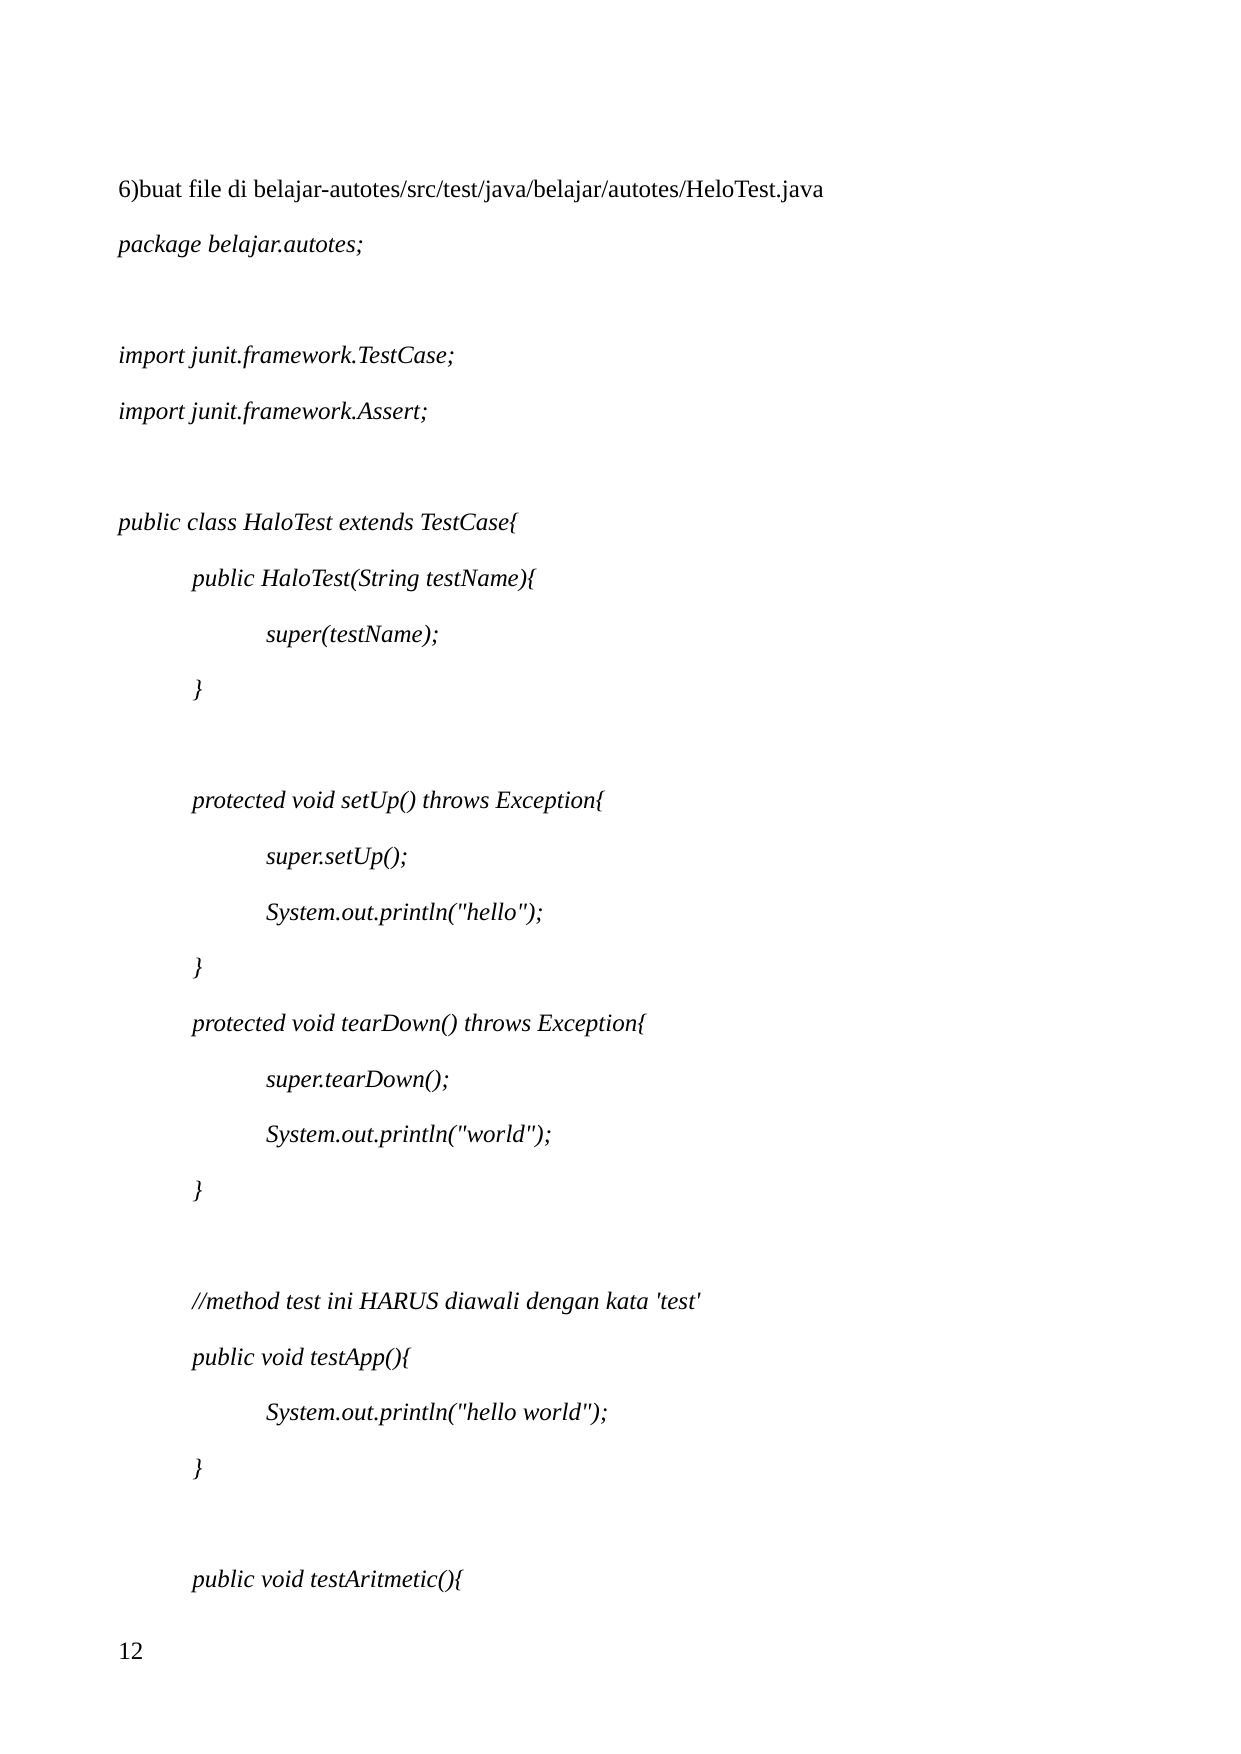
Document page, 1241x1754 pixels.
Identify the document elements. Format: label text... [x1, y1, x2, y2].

text public void testApp(){ [118, 1342, 1122, 1371]
text System.out.println("hello"); [118, 897, 1122, 926]
text public void testAritmetic(){ [118, 1564, 1122, 1593]
list buat file di belajar-autotes/src/test/java/belajar/autotes/HeloTest.java [118, 174, 1122, 202]
text System.out.println("world"); [118, 1119, 1122, 1148]
text public class HaloTest extends TestCase{ [118, 507, 1122, 536]
text protected void setUp() throws Exception{ [118, 786, 1122, 814]
text super.setUp(); [118, 841, 1122, 870]
text super(testName); [118, 619, 1122, 647]
text super.tearDown(); [118, 1064, 1122, 1092]
text package belajar.autotes; [118, 229, 1122, 258]
text //method test ini HARUS diawali dengan kata 'test' [118, 1286, 1122, 1315]
text import junit.framework.Assert; [118, 396, 1122, 425]
text } [118, 674, 1122, 703]
text protected void tearDown() throws Exception{ [118, 1008, 1122, 1037]
text public HaloTest(String testName){ [118, 563, 1122, 592]
text import junit.framework.TestCase; [118, 341, 1122, 369]
text } [118, 1175, 1122, 1204]
text } [118, 952, 1122, 981]
text } [118, 1453, 1122, 1482]
text System.out.println("hello world"); [118, 1397, 1122, 1426]
